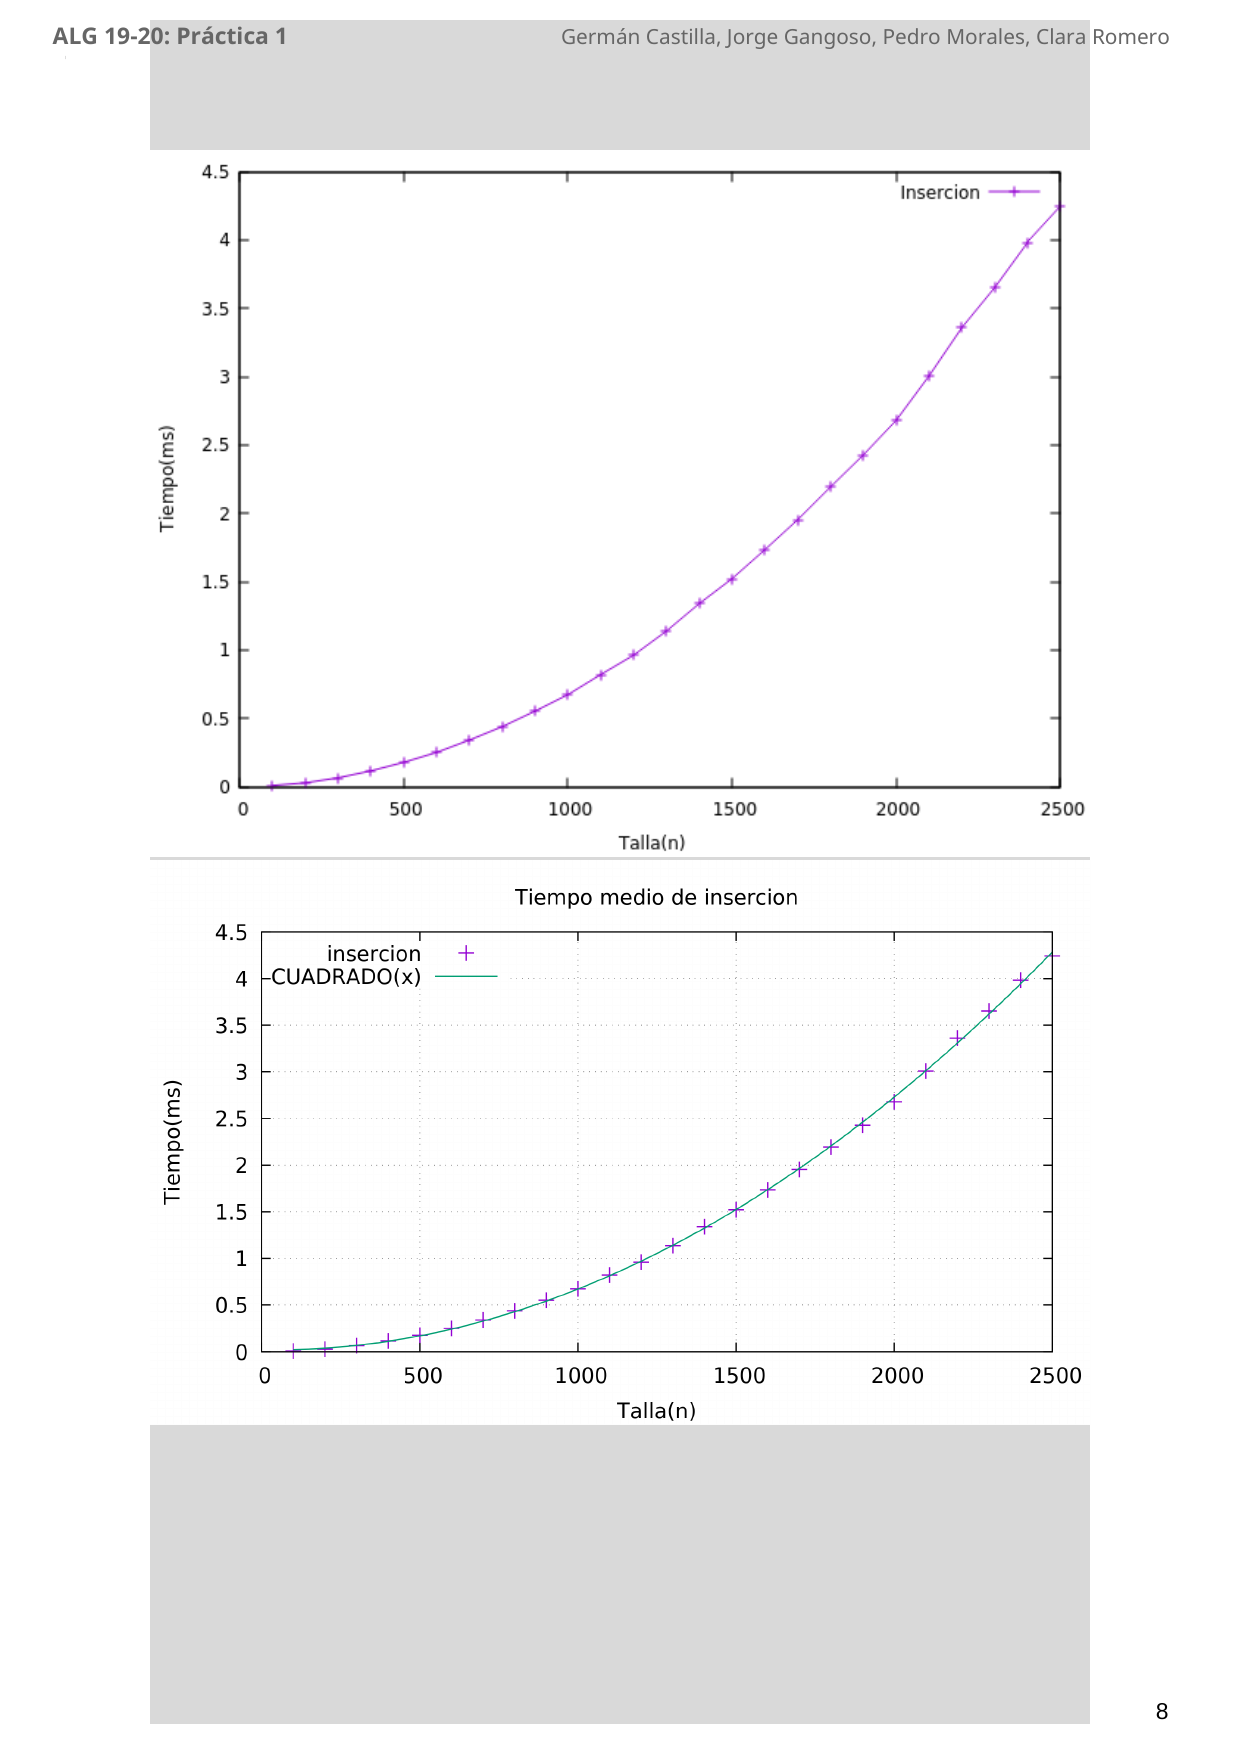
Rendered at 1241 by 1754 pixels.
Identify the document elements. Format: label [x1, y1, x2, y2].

picture [150, 860, 1091, 1425]
picture [150, 150, 1091, 857]
